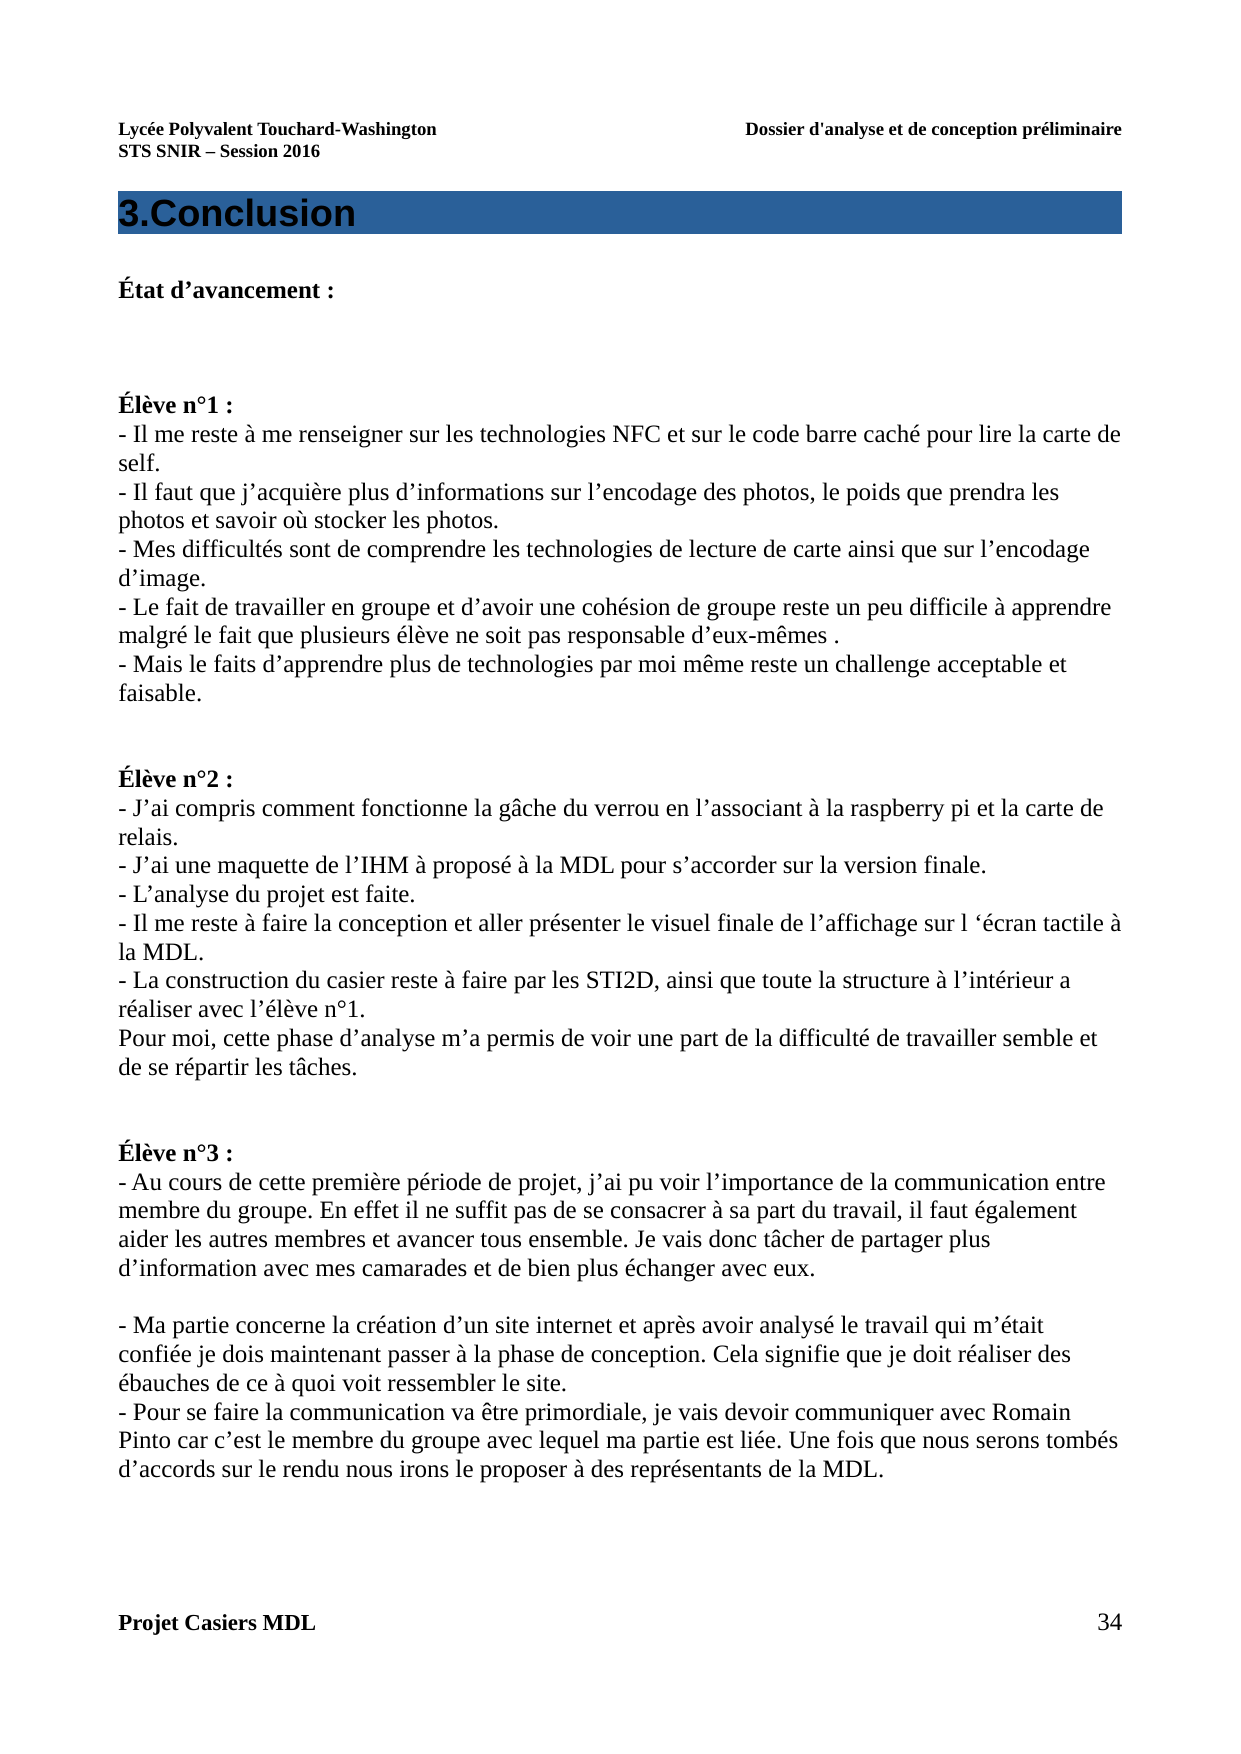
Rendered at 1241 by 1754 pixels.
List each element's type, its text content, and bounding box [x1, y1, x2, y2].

text - Il me reste à faire la conception et aller présenter le visuel finale de l’affichage sur l ‘écran tactile à la MDL. [118, 908, 1122, 966]
text Élève n°1 : [118, 391, 1122, 419]
text - Le fait de travailler en groupe et d’avoir une cohésion de groupe reste un peu difficile à apprendre malgré le fait que plusieurs élève ne soit pas responsable d’eux-mêmes . [118, 592, 1122, 649]
text - Ma partie concerne la création d’un site internet et après avoir analysé le travail qui m’était confiée je dois maintenant passer à la phase de conception. Cela signifie que je doit réaliser des ébauches de ce à quoi voit ressembler le site. [118, 1311, 1122, 1397]
text - Mes difficultés sont de comprendre les technologies de lecture de carte ainsi que sur l’encodage d’image. [118, 534, 1122, 592]
text - Il faut que j’acquière plus d’informations sur l’encodage des photos, le poids que prendra les photos et savoir où stocker les photos. [118, 477, 1122, 534]
text - Pour se faire la communication va être primordiale, je vais devoir communiquer avec Romain Pinto car c’est le membre du groupe avec lequel ma partie est liée. Une fois que nous serons tombés d’accords sur le rendu nous irons le proposer à des représentants de la MDL. [118, 1397, 1122, 1483]
subtitle 3.Conclusion [118, 191, 1122, 234]
text - Il me reste à me renseigner sur les technologies NFC et sur le code barre caché pour lire la carte de self. [118, 419, 1122, 477]
text - J’ai compris comment fonctionne la gâche du verrou en l’associant à la raspberry pi et la carte de relais. [118, 793, 1122, 851]
text - Au cours de cette première période de projet, j’ai pu voir l’importance de la communication entre membre du groupe. En effet il ne suffit pas de se consacrer à sa part du travail, il faut également aider les autres membres et avancer tous ensemble. Je vais donc tâcher de partager plus d’information avec mes camarades et de bien plus échanger avec eux. [118, 1167, 1122, 1282]
text - L’analyse du projet est faite. [118, 879, 1122, 908]
text Élève n°2 : [118, 764, 1122, 793]
text - J’ai une maquette de l’IHM à proposé à la MDL pour s’accorder sur la version finale. [118, 851, 1122, 879]
text État d’avancement : [118, 276, 1122, 304]
text - Mais le faits d’apprendre plus de technologies par moi même reste un challenge acceptable et faisable. [118, 649, 1122, 707]
text Pour moi, cette phase d’analyse m’a permis de voir une part de la difficulté de travailler semble et de se répartir les tâches. [118, 1023, 1122, 1081]
text Élève n°3 : [118, 1138, 1122, 1167]
text - La construction du casier reste à faire par les STI2D, ainsi que toute la structure à l’intérieur a réaliser avec l’élève n°1. [118, 966, 1122, 1023]
